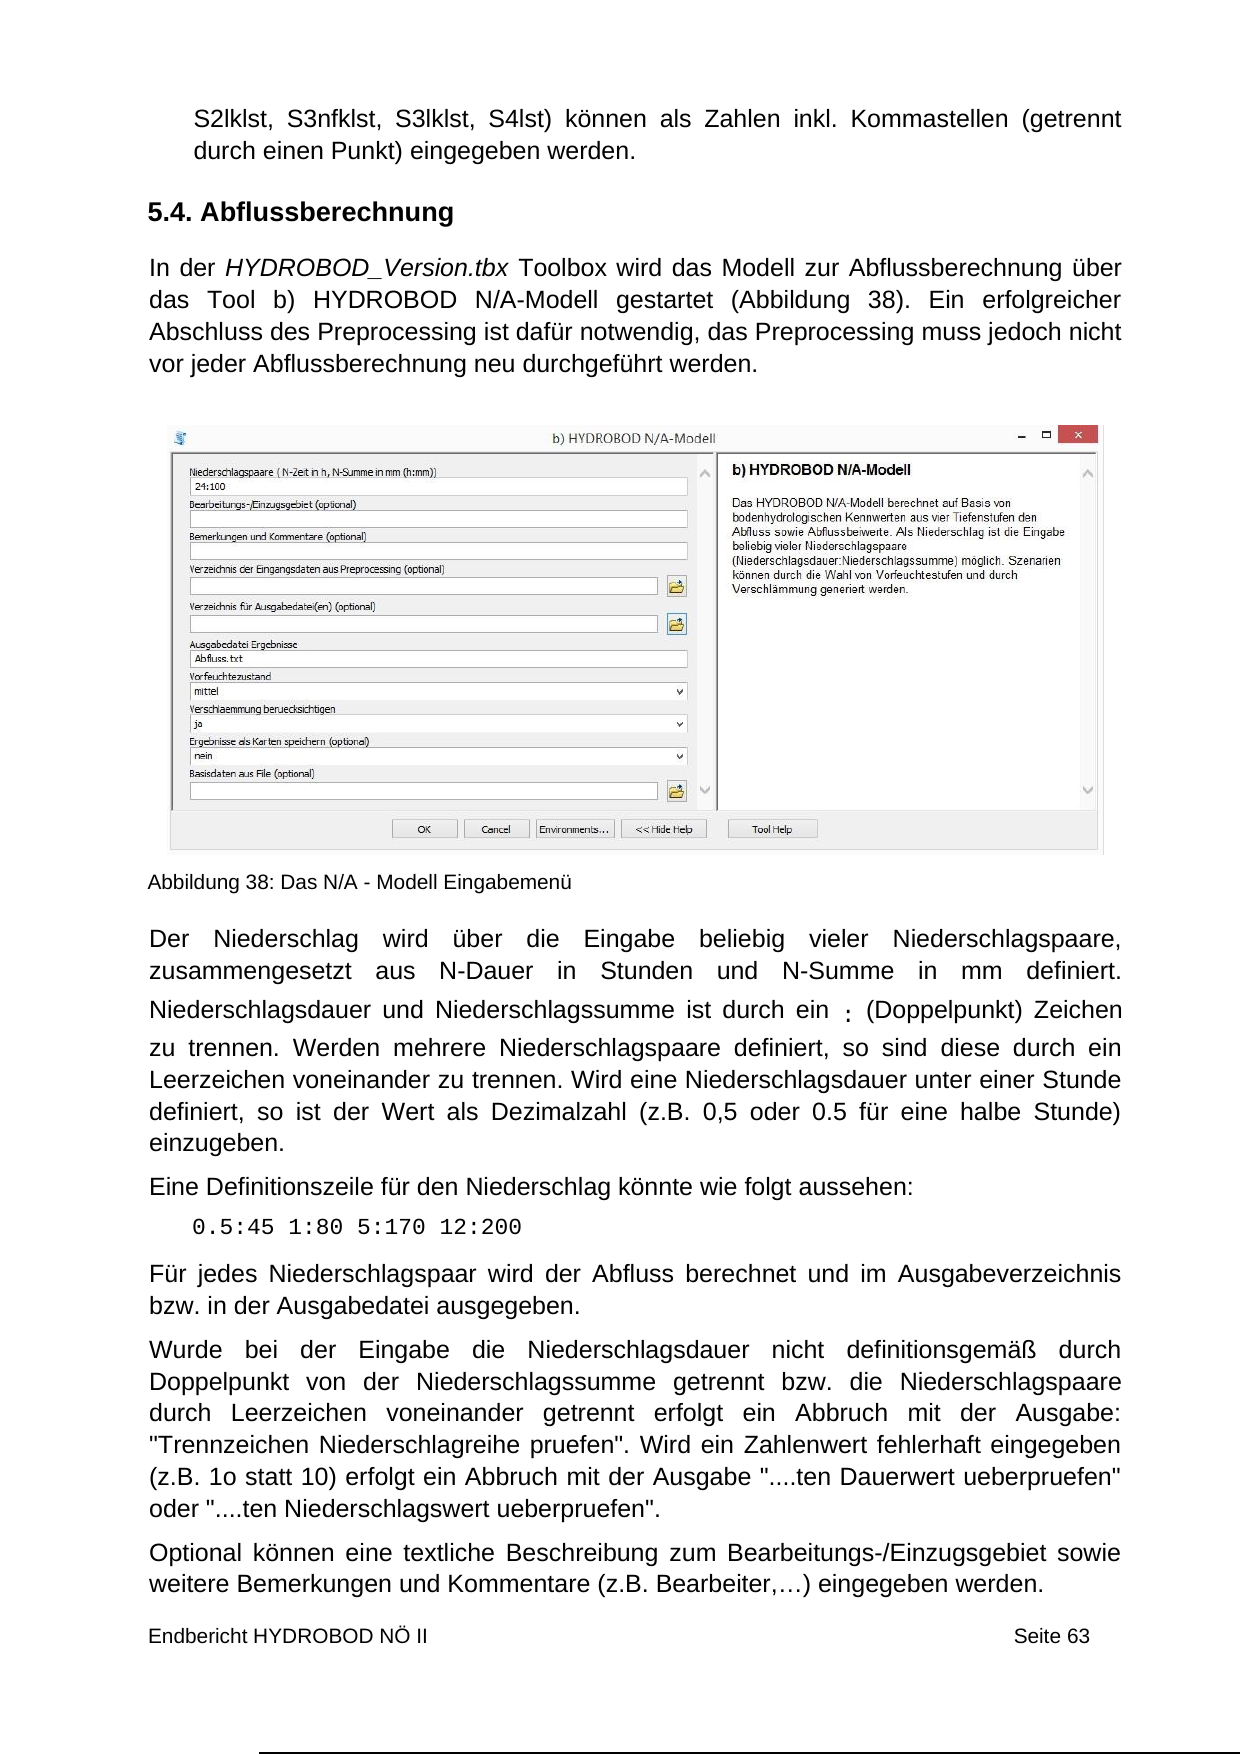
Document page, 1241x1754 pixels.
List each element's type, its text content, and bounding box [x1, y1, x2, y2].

text Für jedes Niederschlagspaar wird der Abfluss berechnet und im Ausgabeverzeichnis bzw. in der Ausgabedatei ausgegeben. [149, 1259, 1123, 1320]
text Der Niederschlag wird über die Eingabe beliebig vieler Niederschlagspaare, zusammengesetzt aus N-Dauer in Stunden und N-Summe in mm definiert. Niederschlagsdauer und Niederschlagssumme ist durch ein : (Doppelpunkt) Zeichen zu trennen. Werden mehrere Niederschlagspaare definiert, so sind diese durch ein Leerzeichen voneinander zu trennen. Wird eine Niederschlagsdauer unter einer Stunde definiert, so ist der Wert als Dezimalzahl (z.B. 0,5 oder 0.5 für eine halbe Stunde) einzugeben. [149, 924, 1123, 1157]
text Optional können eine textliche Beschreibung zum Bearbeitungs-/Einzugsgebiet sowie weitere Bemerkungen und Kommentare (z.B. Bearbeiter,…) eingegeben werden. [149, 1538, 1123, 1598]
text In der HYDROBOD_Version.tbx Toolbox wird das Modell zur Abflussberechnung über das Tool b) HYDROBOD N/A-Modell gestartet (Abbildung 38). Ein erfolgreicher Abschluss des Preprocessing ist dafür notwendig, das Preprocessing muss jedoch nicht vor jeder Abflussberechnung neu durchgeführt werden. [149, 253, 1123, 377]
text Wurde bei der Eingabe die Niederschlagsdauer nicht definitionsgemäß durch Doppelpunkt von der Niederschlagssumme getrennt bzw. die Niederschlagspaare durch Leerzeichen voneinander getrennt erfolgt ein Abbruch mit der Ausgabe: "Trennzeichen Niederschlagreihe pruefen". Wird ein Zahlenwert fehlerhaft eingegeben (z.B. 1o statt 10) erfolgt ein Abbruch mit der Ausgabe "....ten Dauerwert ueberpruefen" oder "....ten Niederschlagswert ueberpruefen". [149, 1334, 1123, 1523]
text 0.5:45 1:80 5:170 12:200 [192, 1215, 1124, 1241]
text Abbildung 38: Das N/A - Modell Eingabemenü [147, 869, 1123, 893]
text 5.4. Abflussberechnung [147, 196, 1137, 228]
text S2lklst, S3nfklst, S3lklst, S4lst) können als Zahlen inkl. Kommastellen (getrennt durch einen Punkt) eingegeben werden. [193, 104, 1123, 164]
text Eine Definitionszeile für den Niederschlag könnte wie folgt aussehen: [149, 1172, 1123, 1201]
